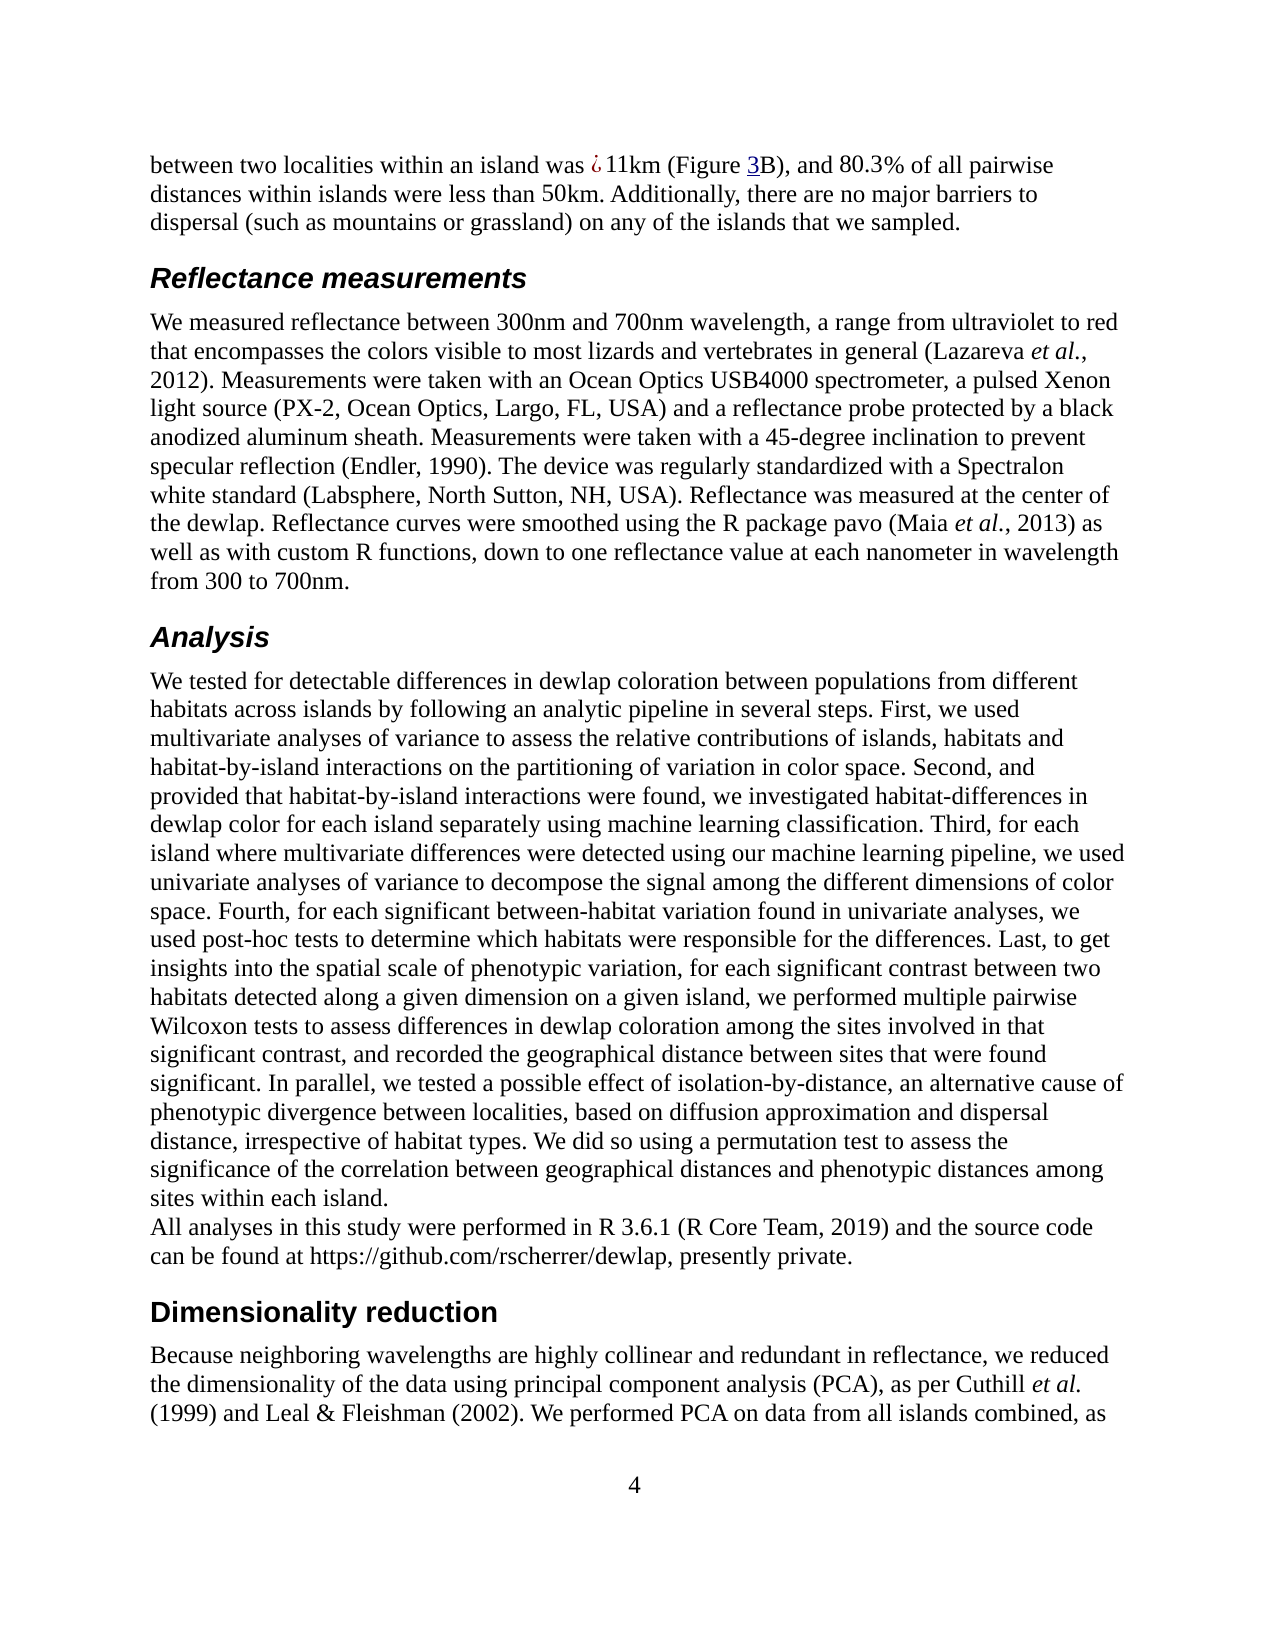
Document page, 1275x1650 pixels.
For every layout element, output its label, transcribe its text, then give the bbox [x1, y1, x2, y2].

text Because neighboring wavelengths are highly collinear and redundant in reflectance, we reduced the dimensionality of the data using principal component analysis (PCA), as per Cuthill et al. (1999) and Leal & Fleishman (2002). We performed PCA on data from all islands combined, as [150, 1341, 1125, 1427]
subtitle Reflectance measurements [150, 261, 1125, 295]
subtitle Dimensionality reduction [150, 1294, 1125, 1328]
subtitle Analysis [150, 620, 1125, 653]
text between two localities within an island was km (Figure 3B), and % of all pairwise distances within islands were less than km. Additionally, there are no major barriers to dispersal (such as mountains or grassland) on any of the islands that we sampled. [150, 150, 1125, 236]
text We tested for detectable differences in dewlap coloration between populations from different habitats across islands by following an analytic pipeline in several steps. First, we used multivariate analyses of variance to assess the relative contributions of islands, habitats and habitat-by-island interactions on the partitioning of variation in color space. Second, and provided that habitat-by-island interactions were found, we investigated habitat-differences in dewlap color for each island separately using machine learning classification. Third, for each island where multivariate differences were detected using our machine learning pipeline, we used univariate analyses of variance to decompose the signal among the different dimensions of color space. Fourth, for each significant between-habitat variation found in univariate analyses, we used post-hoc tests to determine which habitats were responsible for the differences. Last, to get insights into the spatial scale of phenotypic variation, for each significant contrast between two habitats detected along a given dimension on a given island, we performed multiple pairwise Wilcoxon tests to assess differences in dewlap coloration among the sites involved in that significant contrast, and recorded the geographical distance between sites that were found significant. In parallel, we tested a possible effect of isolation-by-distance, an alternative cause of phenotypic divergence between localities, based on diffusion approximation and dispersal distance, irrespective of habitat types. We did so using a permutation test to assess the significance of the correlation between geographical distances and phenotypic distances among sites within each island. All analyses in this study were performed in R 3.6.1 (R Core Team, 2019) and the source code can be found at https://github.com/rscherrer/dewlap, presently private. [150, 666, 1125, 1269]
text We measured reflectance between 300nm and 700nm wavelength, a range from ultraviolet to red that encompasses the colors visible to most lizards and vertebrates in general (Lazareva et al., 2012). Measurements were taken with an Ocean Optics USB4000 spectrometer, a pulsed Xenon light source (PX-2, Ocean Optics, Largo, FL, USA) and a reflectance probe protected by a black anodized aluminum sheath. Measurements were taken with a 45-degree inclination to prevent specular reflection (Endler, 1990). The device was regularly standardized with a Spectralon white standard (Labsphere, North Sutton, NH, USA). Reflectance was measured at the center of the dewlap. Reflectance curves were smoothed using the R package pavo (Maia et al., 2013) as well as with custom R functions, down to one reflectance value at each nanometer in wavelength from 300 to 700nm. [150, 307, 1125, 595]
